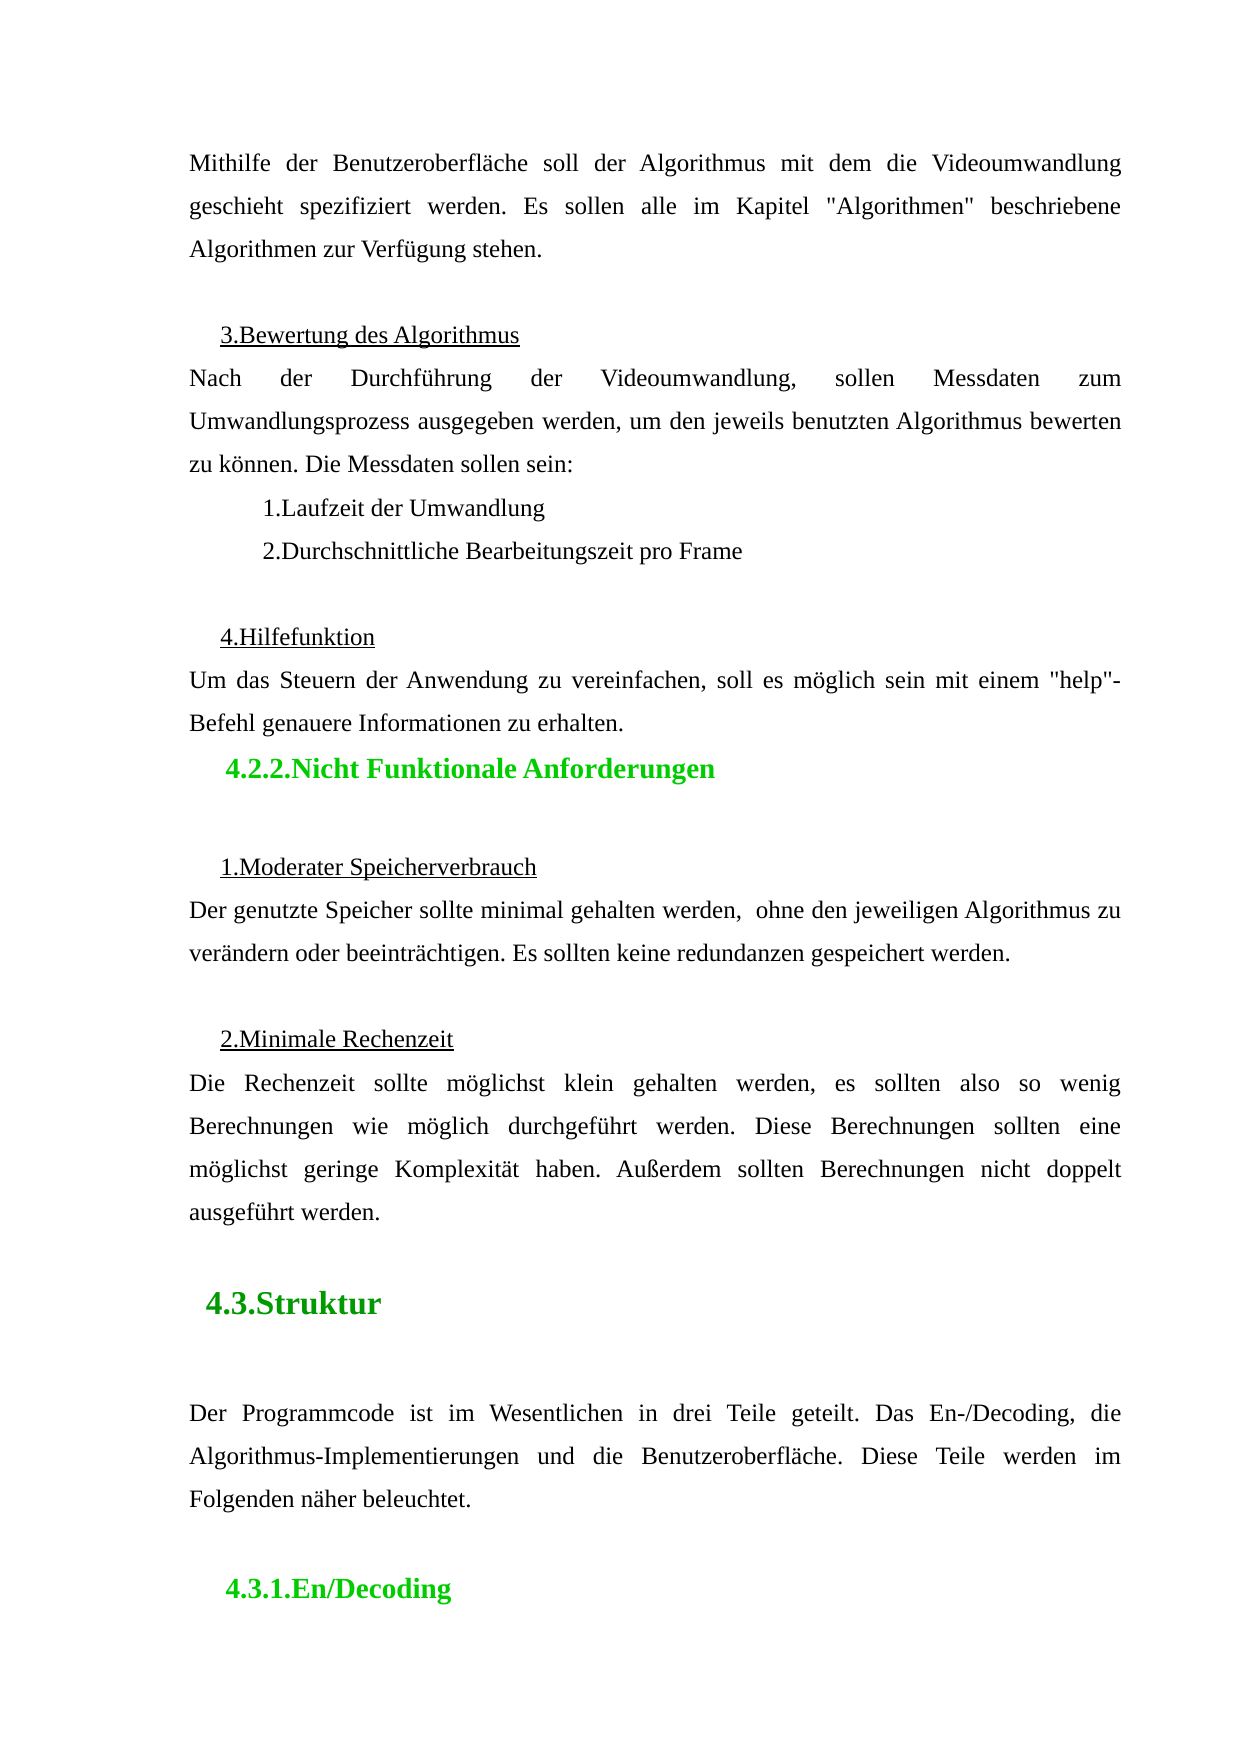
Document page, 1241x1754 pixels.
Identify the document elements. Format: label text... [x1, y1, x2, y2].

text Der Programmcode ist im Wesentlichen in drei Teile geteilt. Das En-/Decoding, die Algorithmus-Implementierungen und die Benutzeroberfläche. Diese Teile werden im Folgenden näher beleuchtet. [189, 1398, 1122, 1513]
text 4.3.1.En/Decoding [189, 1571, 1122, 1604]
text Der genutzte Speicher sollte minimal gehalten werden, ohne den jeweiligen Algorithmus zu verändern oder beeinträchtigen. Es sollten keine redundanzen gespeichert werden. [189, 895, 1122, 967]
text 1.Moderater Speicherverbrauch [189, 852, 1122, 881]
text Nach der Durchführung der Videoumwandlung, sollen Messdaten zum Umwandlungsprozess ausgegeben werden, um den jeweils benutzten Algorithmus bewerten zu können. Die Messdaten sollen sein: [189, 363, 1122, 478]
text 1.Laufzeit der Umwandlung [189, 493, 1122, 521]
text 2.Durchschnittliche Bearbeitungszeit pro Frame [189, 536, 1122, 564]
text Um das Steuern der Anwendung zu vereinfachen, soll es möglich sein mit einem "help"-Befehl genauere Informationen zu erhalten. [189, 665, 1122, 737]
text 4.3.Struktur [189, 1283, 1122, 1322]
text 4.Hilfefunktion [189, 622, 1122, 651]
text 4.2.2.Nicht Funktionale Anforderungen [189, 751, 1122, 785]
text 3.Bewertung des Algorithmus [189, 320, 1122, 349]
text Die Rechenzeit sollte möglichst klein gehalten werden, es sollten also so wenig Berechnungen wie möglich durchgeführt werden. Diese Berechnungen sollten eine möglichst geringe Komplexität haben. Außerdem sollten Berechnungen nicht doppelt ausgeführt werden. [189, 1068, 1122, 1226]
text Mithilfe der Benutzeroberfläche soll der Algorithmus mit dem die Videoumwandlung geschieht spezifiziert werden. Es sollen alle im Kapitel "Algorithmen" beschriebene Algorithmen zur Verfügung stehen. [189, 148, 1122, 263]
text 2.Minimale Rechenzeit [189, 1024, 1122, 1053]
